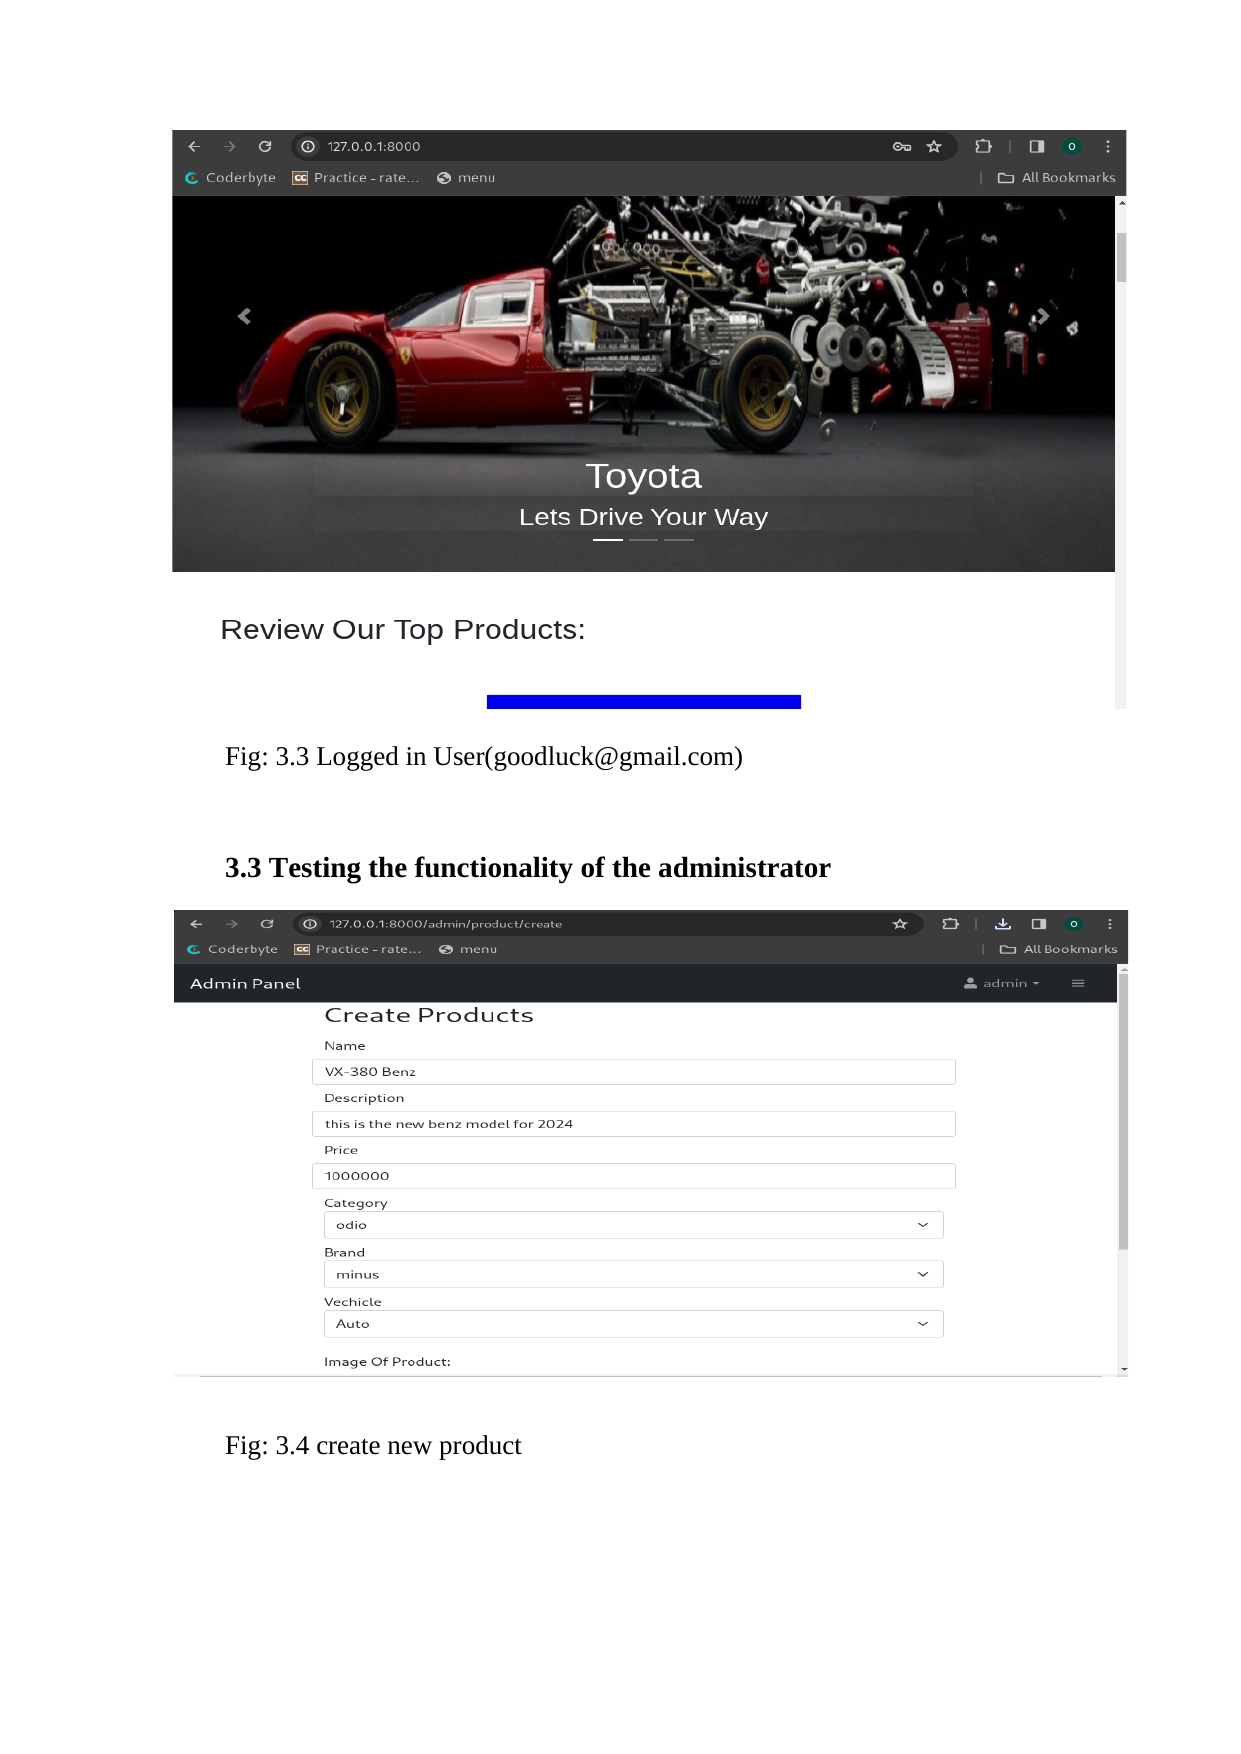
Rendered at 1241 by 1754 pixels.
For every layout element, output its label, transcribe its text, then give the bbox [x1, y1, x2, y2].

picture [172, 130, 1127, 709]
text Fig: 3.3 Logged in User(goodluck@gmail.com) [225, 740, 1179, 771]
text 3.3 Testing the functionality of the administrator [225, 850, 1179, 884]
picture [174, 910, 1129, 1377]
text Fig: 3.4 create new product [225, 1429, 1179, 1461]
